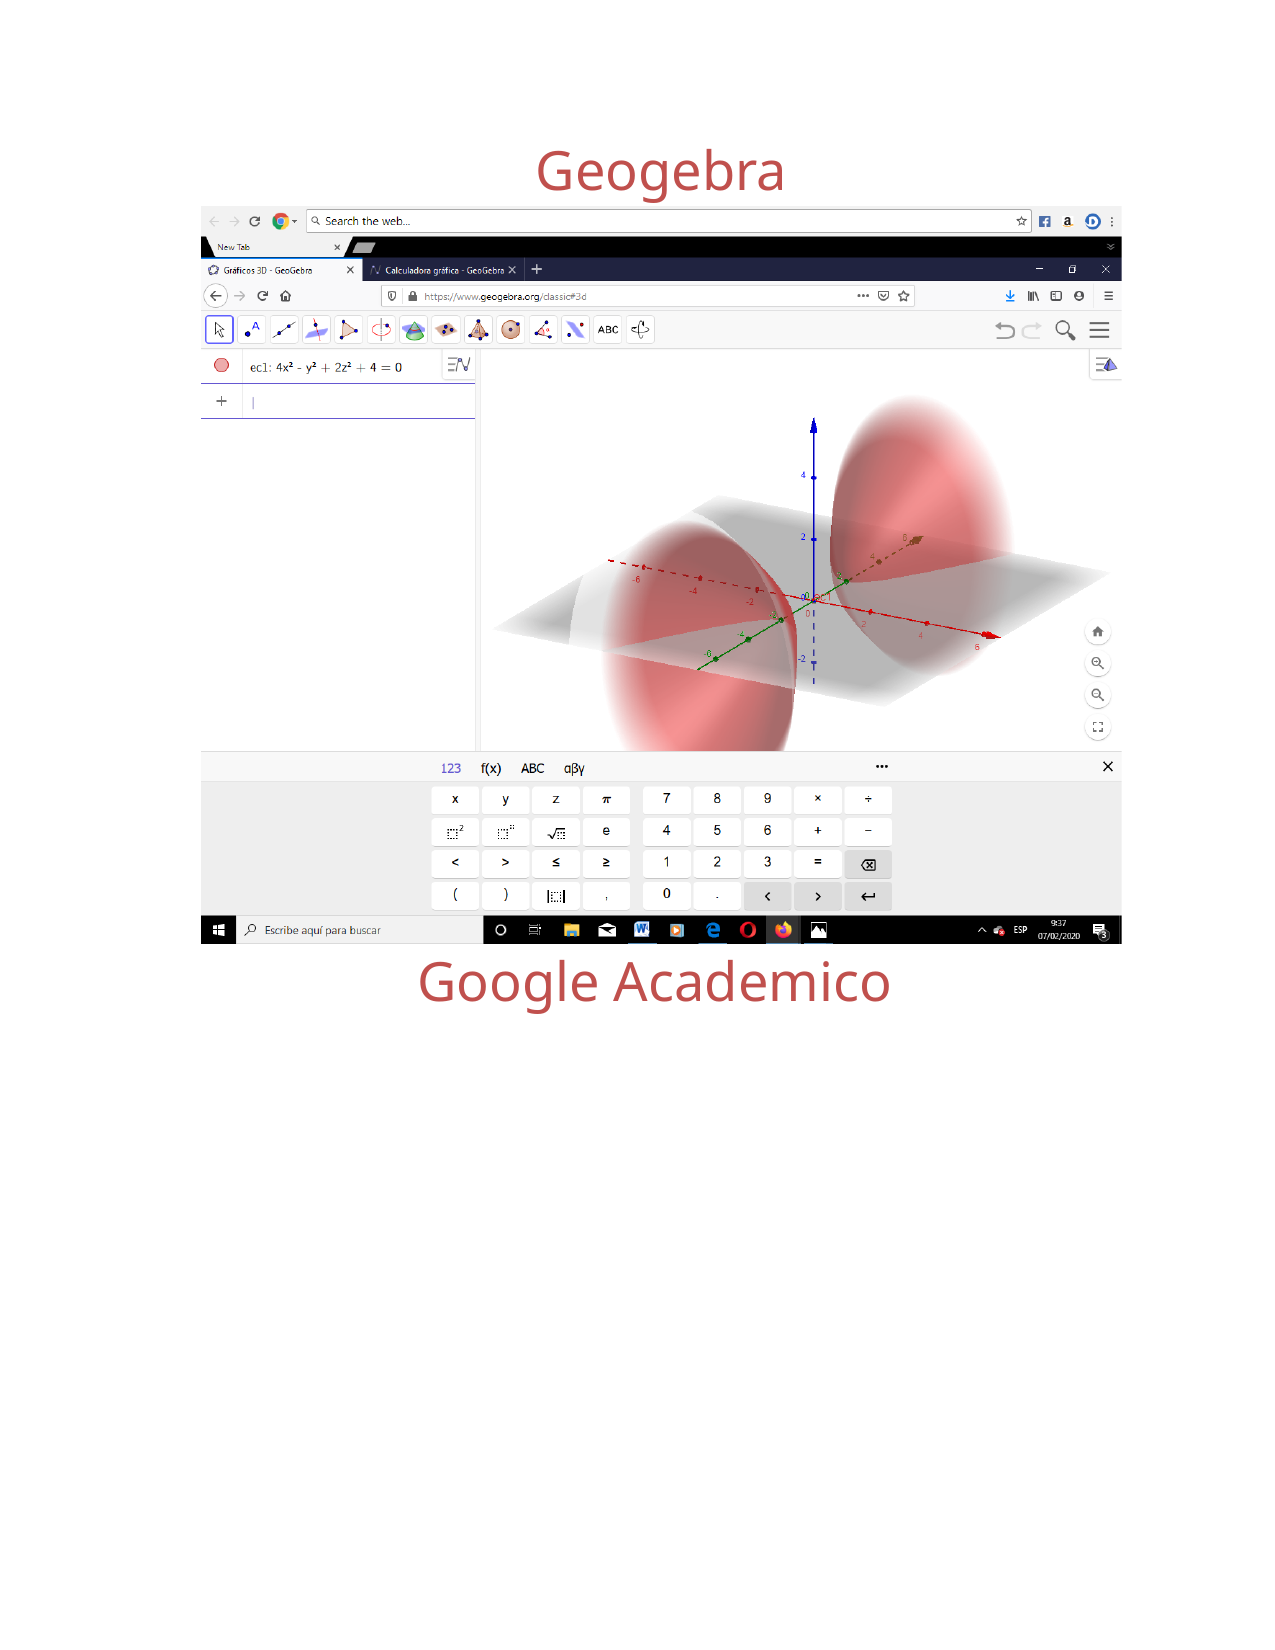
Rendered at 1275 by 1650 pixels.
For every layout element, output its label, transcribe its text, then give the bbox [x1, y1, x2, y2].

text Geogebra [118, 133, 1205, 207]
text Google Academico [118, 943, 1205, 1017]
